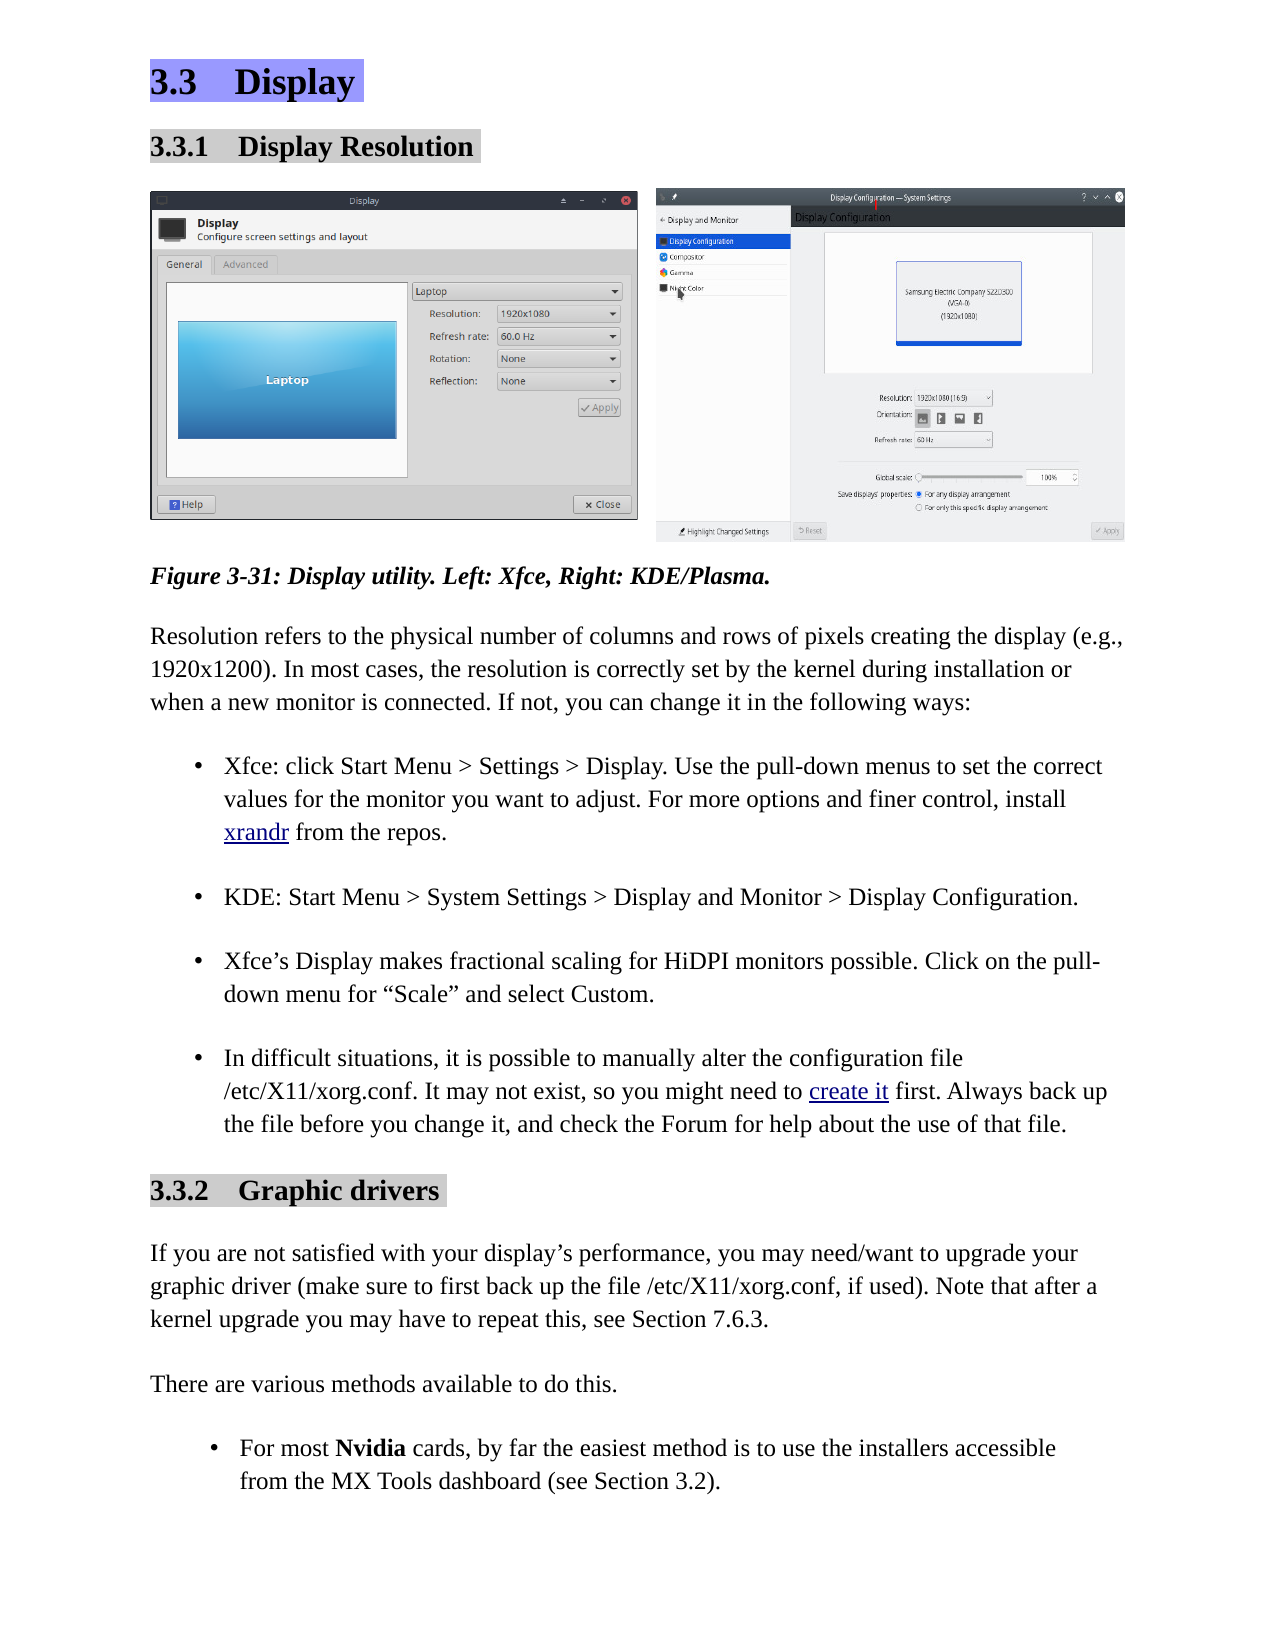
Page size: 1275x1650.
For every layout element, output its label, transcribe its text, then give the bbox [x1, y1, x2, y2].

subtitle 3.3 Display [364, 59, 1125, 102]
text Resolution refers to the physical number of columns and rows of pixels creating the display (e.g., 1920x1200). In most cases, the resolution is correctly set by the kernel during installation or when a new monitor is connected. If not, you can change it in the following ways: [150, 621, 1125, 716]
list For most Nvidia cards, by far the easiest method is to use the installers accessible from the MX Tools dashboard (see Section 3.2). [210, 1433, 1109, 1495]
subtitle 3.3.2 Graphic drivers [150, 1173, 1125, 1207]
text There are various methods available to do this. [150, 1369, 1125, 1397]
list Xfce’s Display makes fractional scaling for HiDPI monitors possible. Click on the pull-down menu for “Scale” and select Custom. [194, 946, 1125, 1008]
list In difficult situations, it is possible to manually alter the configuration file /etc/X11/xorg.conf. It may not exist, so you might need to create it first. Always back up the file before you change it, and check the Forum for help about the use of that file. [194, 1043, 1125, 1138]
picture [150, 191, 638, 520]
list Xfce: click Start Menu > Settings > Display. Use the pull-down menus to set the correct values for the monitor you want to adjust. For more options and finer control, install xrandr from the repos. [194, 751, 1125, 846]
list KDE: Start Menu > System Settings > Display and Monitor > Display Configuration. [194, 882, 1125, 910]
subtitle 3.3.1 Display Resolution [481, 129, 1106, 163]
text Figure 3-31: Display utility. Left: Xfce, Right: KDE/Plasma. [150, 561, 1125, 590]
text If you are not satisfied with your display’s performance, you may need/want to upgrade your graphic driver (make sure to first back up the file /etc/X11/xorg.conf, if used). Note that after a kernel upgrade you may have to repeat this, see Section 7.6.3. [150, 1238, 1125, 1333]
picture [656, 188, 1125, 542]
